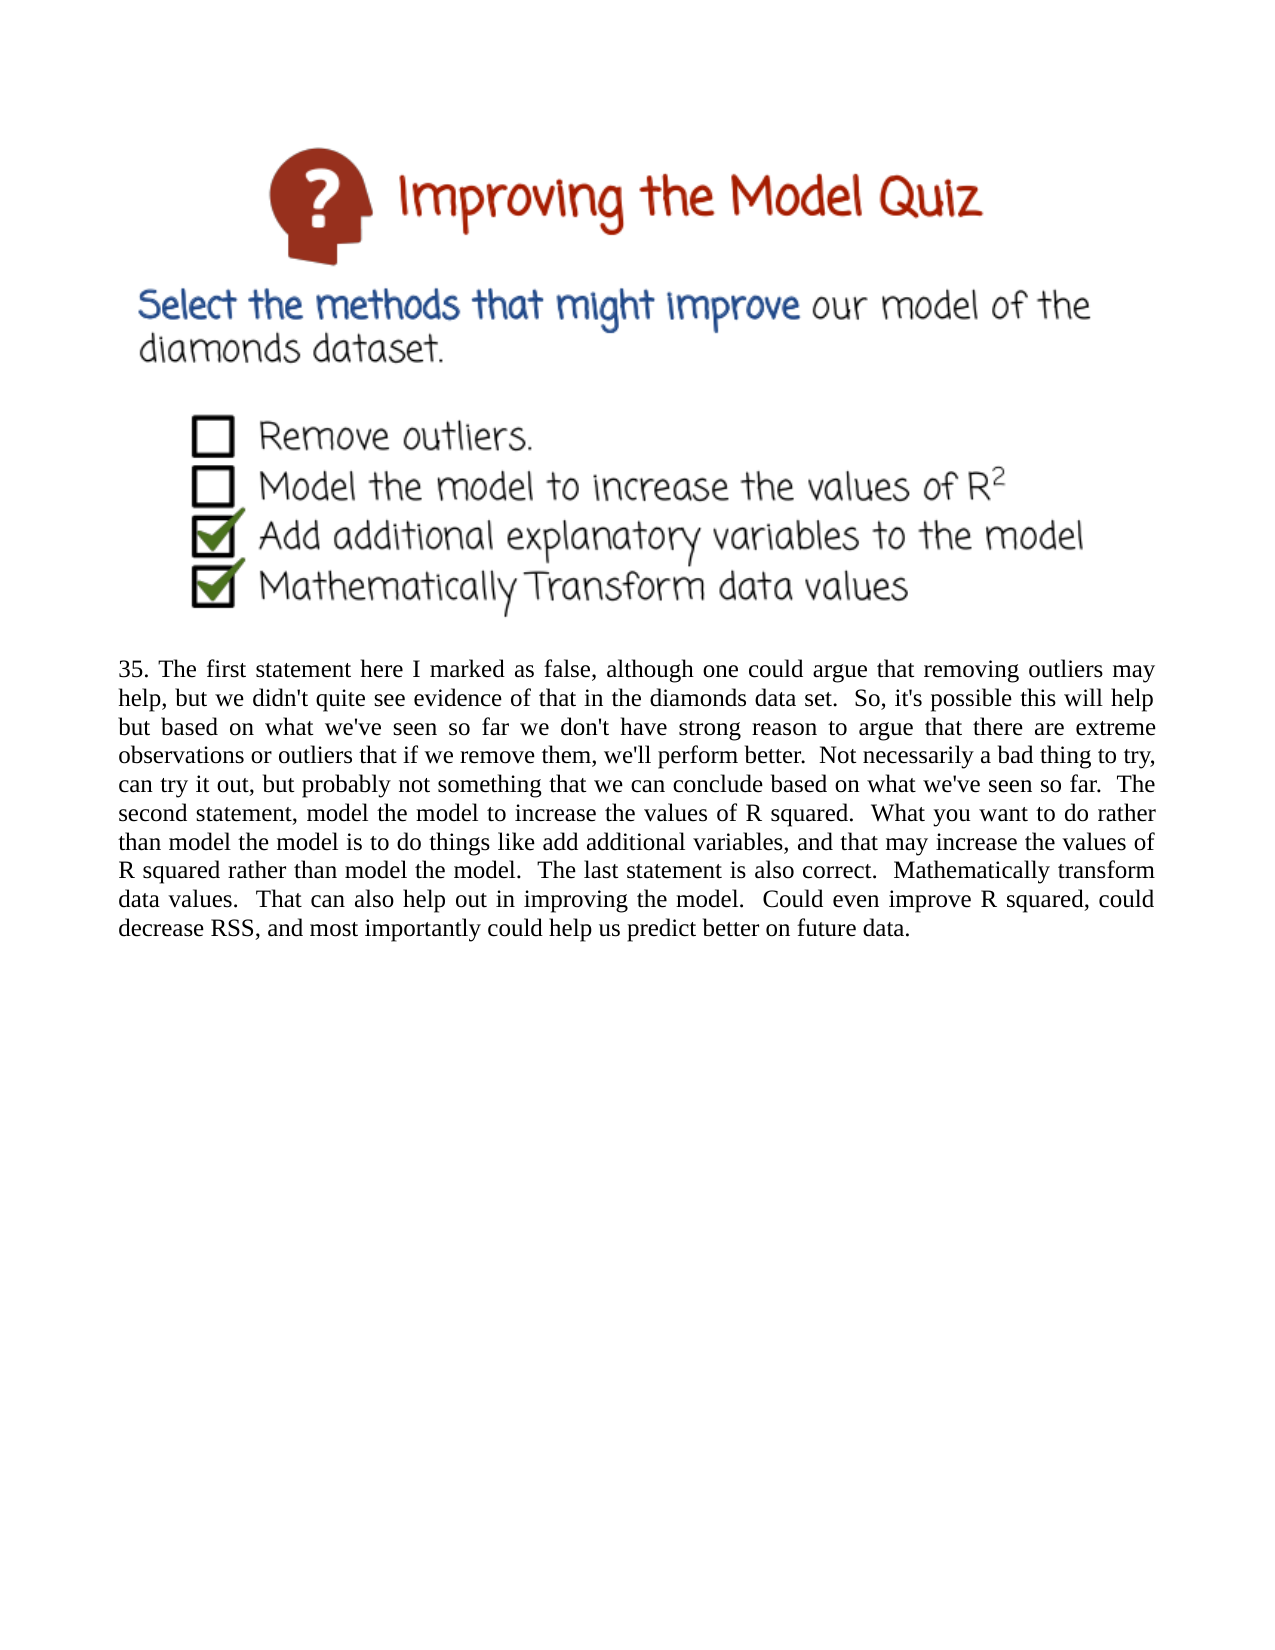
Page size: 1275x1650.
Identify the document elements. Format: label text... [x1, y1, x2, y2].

text 35. The first statement here I marked as false, although one could argue that removing outliers may help, but we didn't quite see evidence of that in the diamonds data set. So, it's possible this will help but based on what we've seen so far we don't have strong reason to argue that there are extreme observations or outliers that if we remove them, we'll perform better. Not necessarily a bad thing to try, can try it out, but probably not something that we can conclude based on what we've seen so far. The second statement, model the model to increase the values of R squared. What you want to do rather than model the model is to do things like add additional variables, and that may increase the values of R squared rather than model the model. The last statement is also correct. Mathematically transform data values. That can also help out in improving the model. Could even improve R squared, could decrease RSS, and most importantly could help us predict better on future data. [118, 654, 1157, 942]
picture [118, 146, 1157, 626]
